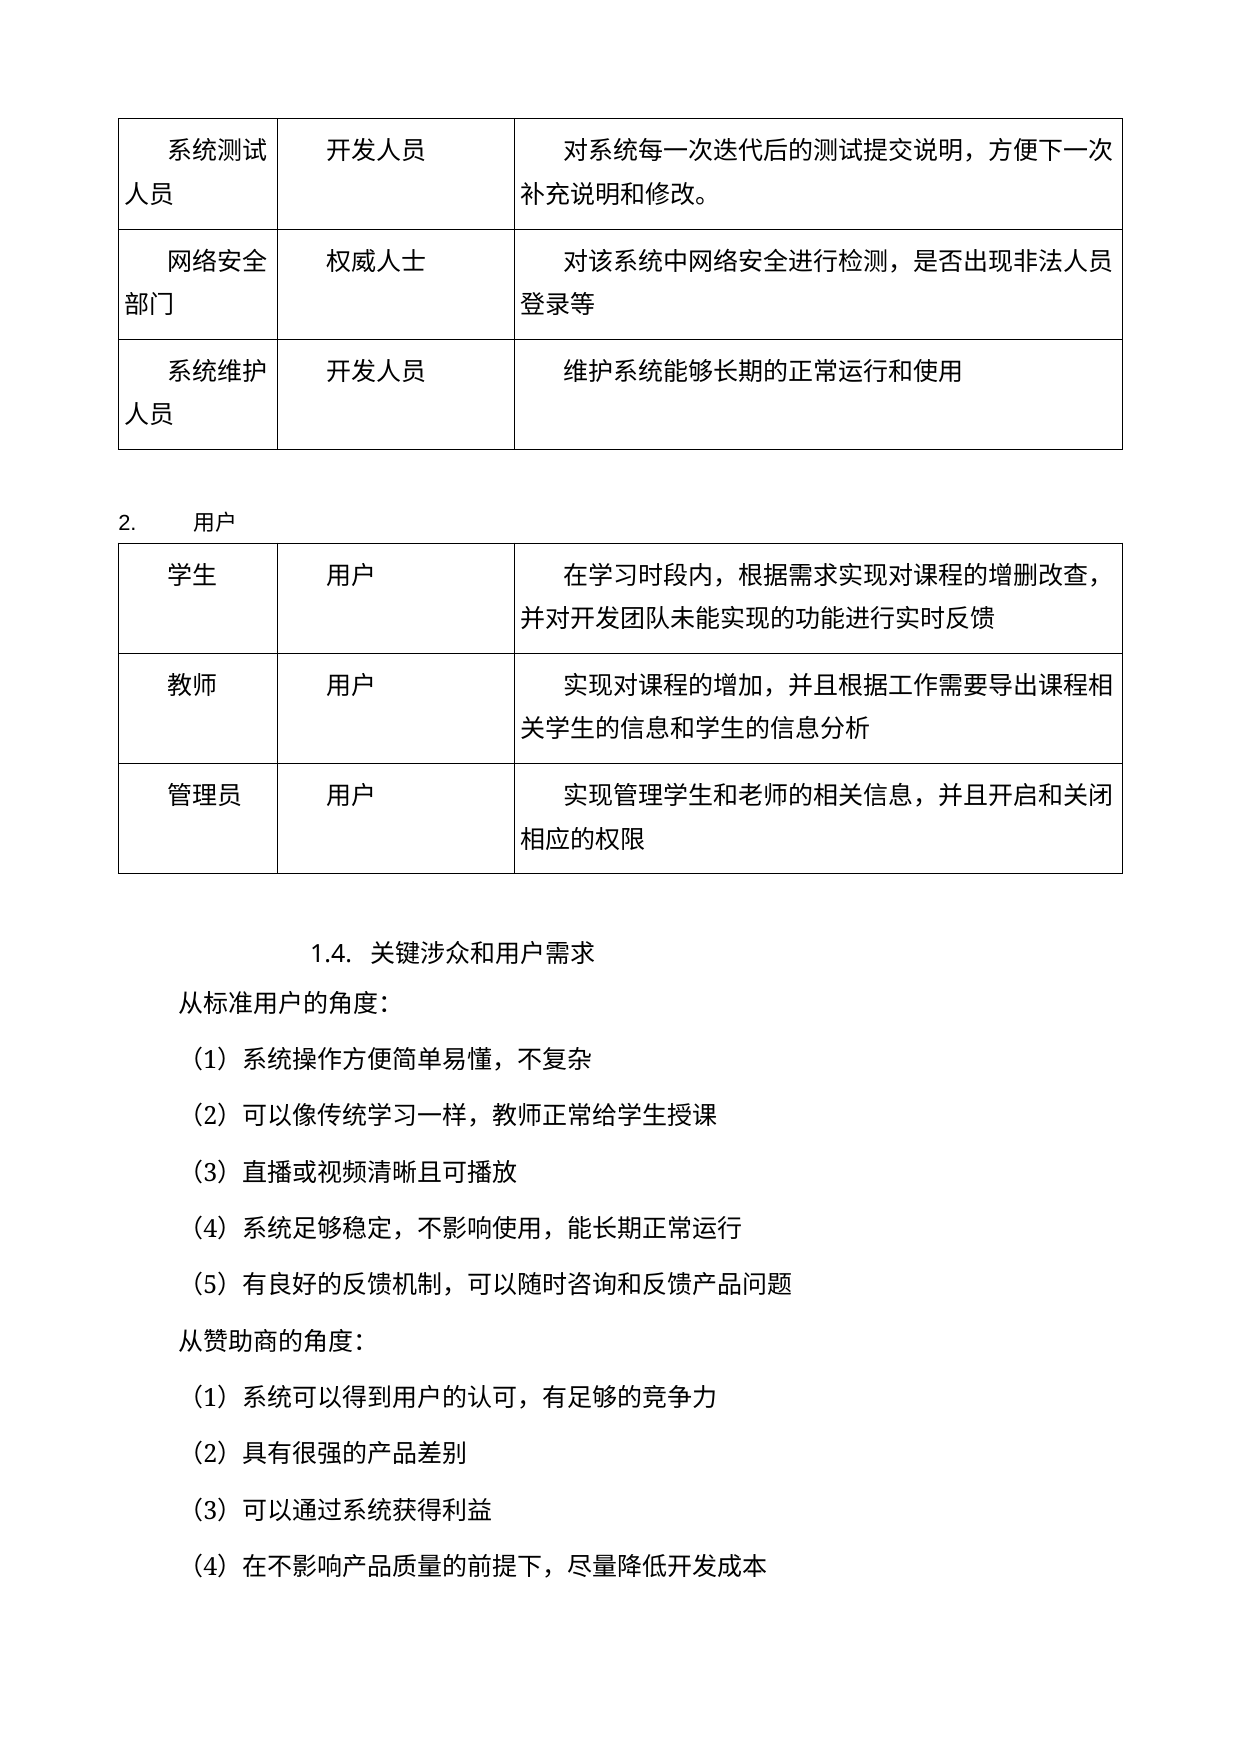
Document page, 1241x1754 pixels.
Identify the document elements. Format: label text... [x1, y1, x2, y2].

table_cell 维护系统能够长期的正常运行和使用 [515, 340, 1122, 449]
table_cell 系统维护人员 [119, 340, 277, 449]
table_cell 开发人员 [278, 340, 514, 449]
text （4）在不影响产品质量的前提下，尽量降低开发成本 [178, 1547, 1122, 1583]
table_cell 网络安全部门 [119, 230, 277, 339]
text （2）可以像传统学习一样，教师正常给学生授课 [178, 1096, 1122, 1132]
table_cell 用户 [278, 764, 514, 873]
table_header 学生 [119, 544, 277, 653]
table_cell 对该系统中网络安全进行检测，是否出现非法人员登录等 [515, 230, 1122, 339]
text （2）具有很强的产品差别 [178, 1434, 1122, 1470]
table_cell 开发人员 [278, 119, 514, 228]
table_header 在学习时段内，根据需求实现对课程的增删改查，并对开发团队未能实现的功能进行实时反馈 [515, 544, 1122, 653]
table_cell 实现对课程的增加，并且根据工作需要导出课程相关学生的信息和学生的信息分析 [515, 654, 1122, 763]
text （3）可以通过系统获得利益 [178, 1490, 1122, 1527]
table_cell 对系统每一次迭代后的测试提交说明，方便下一次补充说明和修改。 [515, 119, 1122, 228]
text （1）系统可以得到用户的认可，有足够的竞争力 [178, 1378, 1122, 1414]
table_header 用户 [278, 544, 514, 653]
table_cell 管理员 [119, 764, 277, 873]
text 从标准用户的角度： [178, 983, 1122, 1019]
subtitle 关键涉众和用户需求 [310, 933, 1122, 969]
table_cell 权威人士 [278, 230, 514, 339]
table_cell 用户 [278, 654, 514, 763]
text （4）系统足够稳定，不影响使用，能长期正常运行 [178, 1208, 1122, 1245]
table_cell 教师 [119, 654, 277, 763]
table_cell 实现管理学生和老师的相关信息，并且开启和关闭相应的权限 [515, 764, 1122, 873]
text （5）有良好的反馈机制，可以随时咨询和反馈产品问题 [178, 1265, 1122, 1301]
text （3）直播或视频清晰且可播放 [178, 1152, 1122, 1188]
text 从赞助商的角度： [178, 1321, 1122, 1357]
subtitle 用户 [118, 504, 1122, 536]
table_cell 系统测试人员 [119, 119, 277, 228]
text （1）系统操作方便简单易懂，不复杂 [178, 1039, 1122, 1076]
